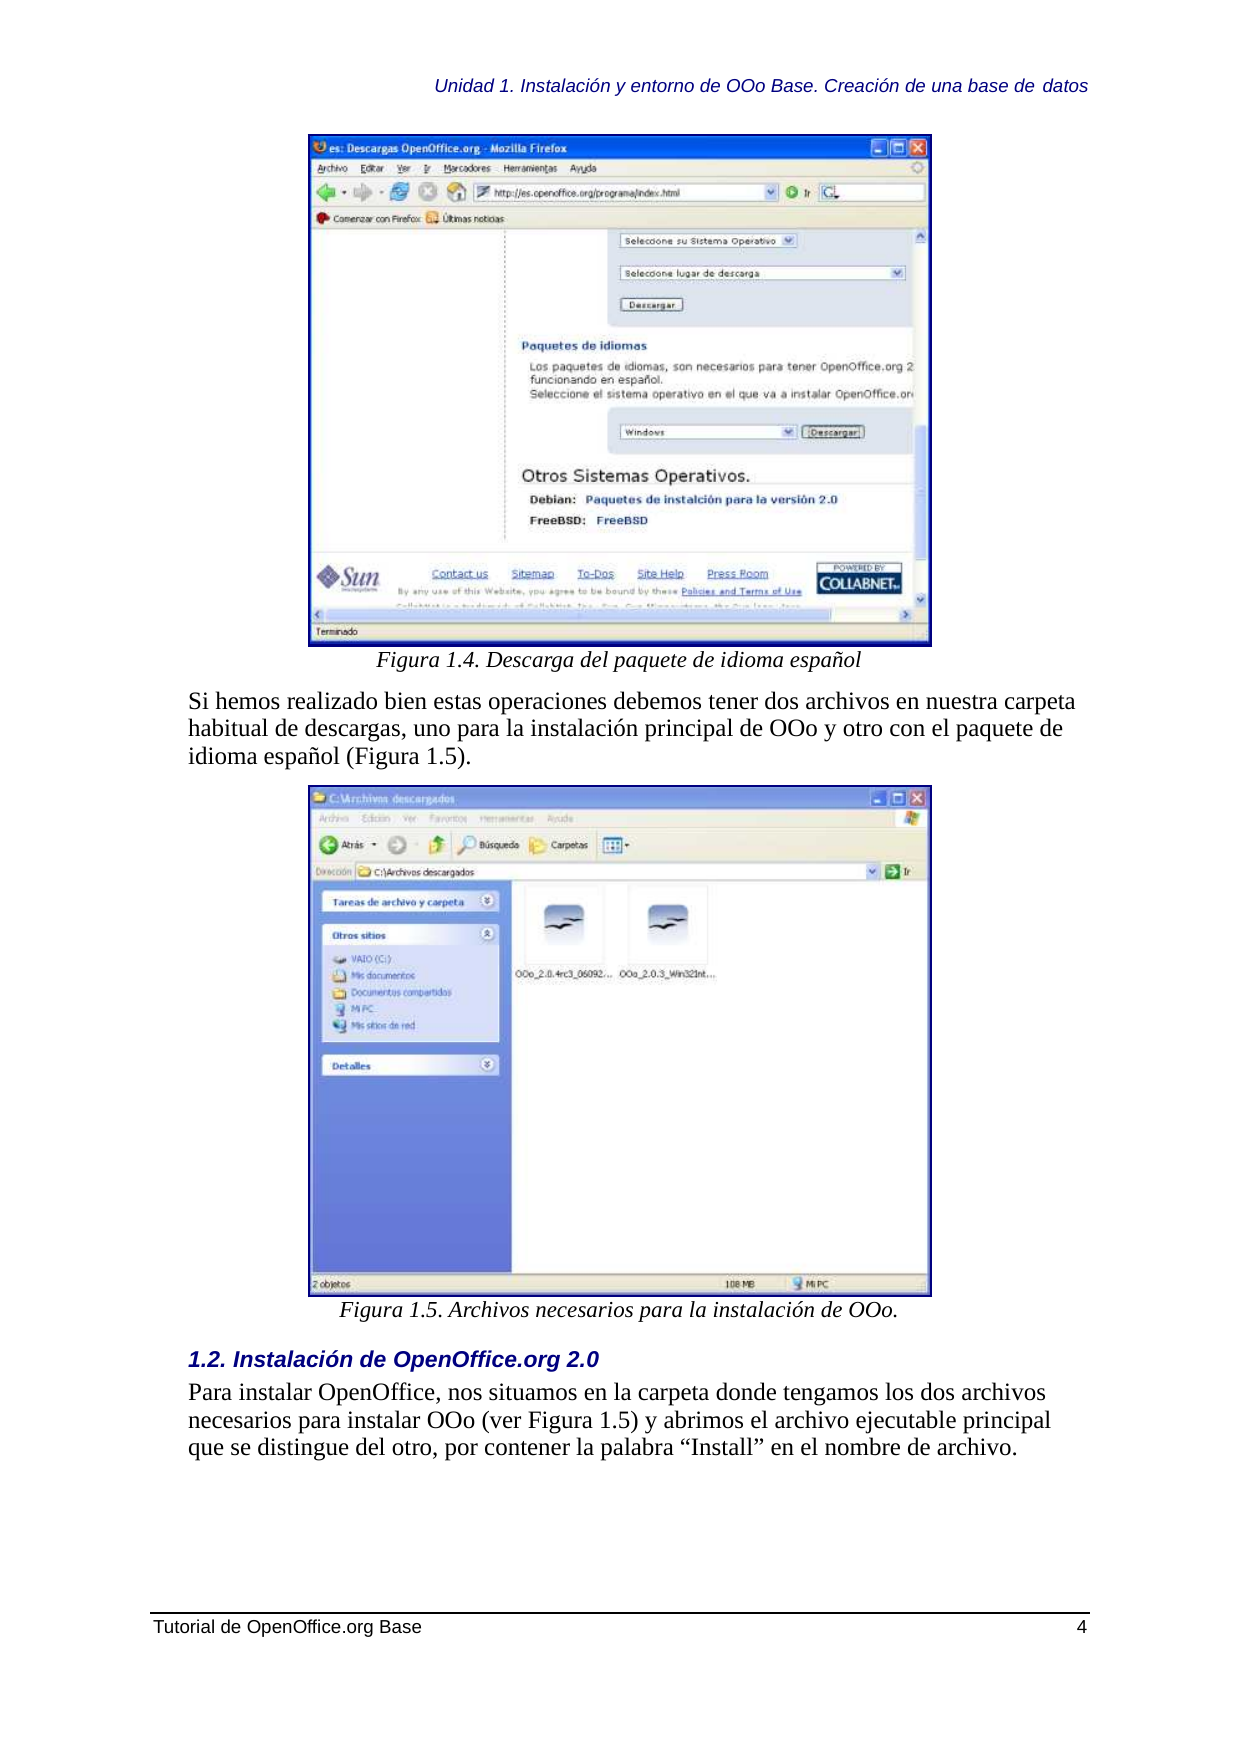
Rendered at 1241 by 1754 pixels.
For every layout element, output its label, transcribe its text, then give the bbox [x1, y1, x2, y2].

subtitle Instalación de OpenOffice.org 2.0 [188, 1347, 1090, 1372]
text Figura 1.5. Archivos necesarios para la instalación de OOo. [150, 785, 1090, 1323]
text Para instalar OpenOffice, nos situamos en la carpeta donde tengamos los dos archivos necesarios para instalar OOo (ver Figura 1.5) y abrimos el archivo ejecutable principal que se distingue del otro, por contener la palabra “Install” en el nombre de archivo. [188, 1378, 1090, 1461]
picture [310, 136, 930, 644]
text Si hemos realizado bien estas operaciones debemos tener dos archivos en nuestra carpeta habitual de descargas, uno para la instalación principal de OOo y otro con el paquete de idioma español (Figura 1.5). [188, 687, 1090, 770]
picture [310, 787, 930, 1295]
text Figura 1.4. Descarga del paquete de idioma español [150, 134, 1090, 672]
